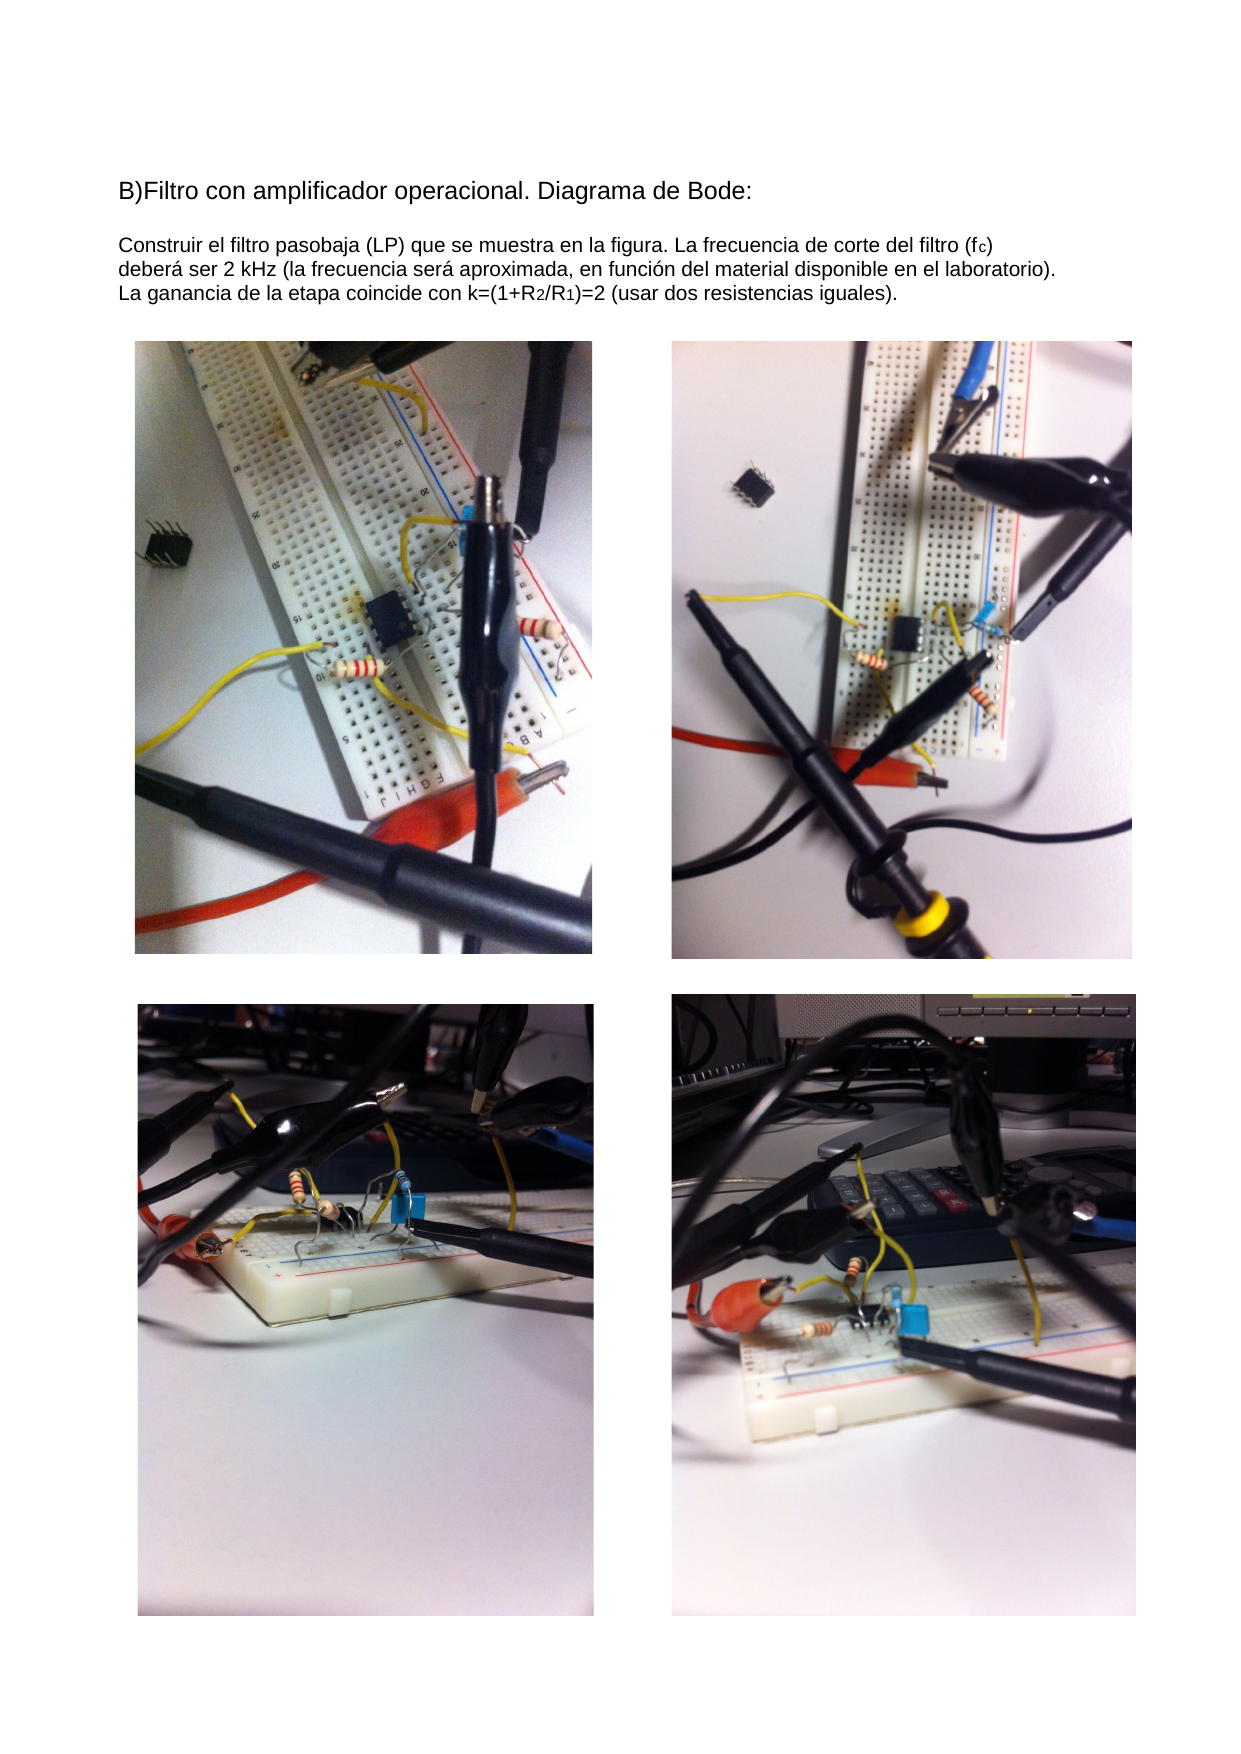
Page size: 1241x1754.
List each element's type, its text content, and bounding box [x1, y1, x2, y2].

text Construir el filtro pasobaja (LP) que se muestra en la figura. La frecuencia de corte del filtro (fc) [118, 233, 1122, 257]
picture [137, 1004, 594, 1616]
picture [671, 341, 1132, 959]
text La ganancia de la etapa coincide con k=(1+R2/R1)=2 (usar dos resistencias iguales). [118, 281, 1122, 305]
text B)Filtro con amplificador operacional. Diagrama de Bode: [118, 176, 1122, 204]
picture [671, 994, 1136, 1616]
picture [134, 341, 593, 954]
text deberá ser 2 kHz (la frecuencia será aproximada, en función del material disponible en el laboratorio). [118, 257, 1122, 281]
